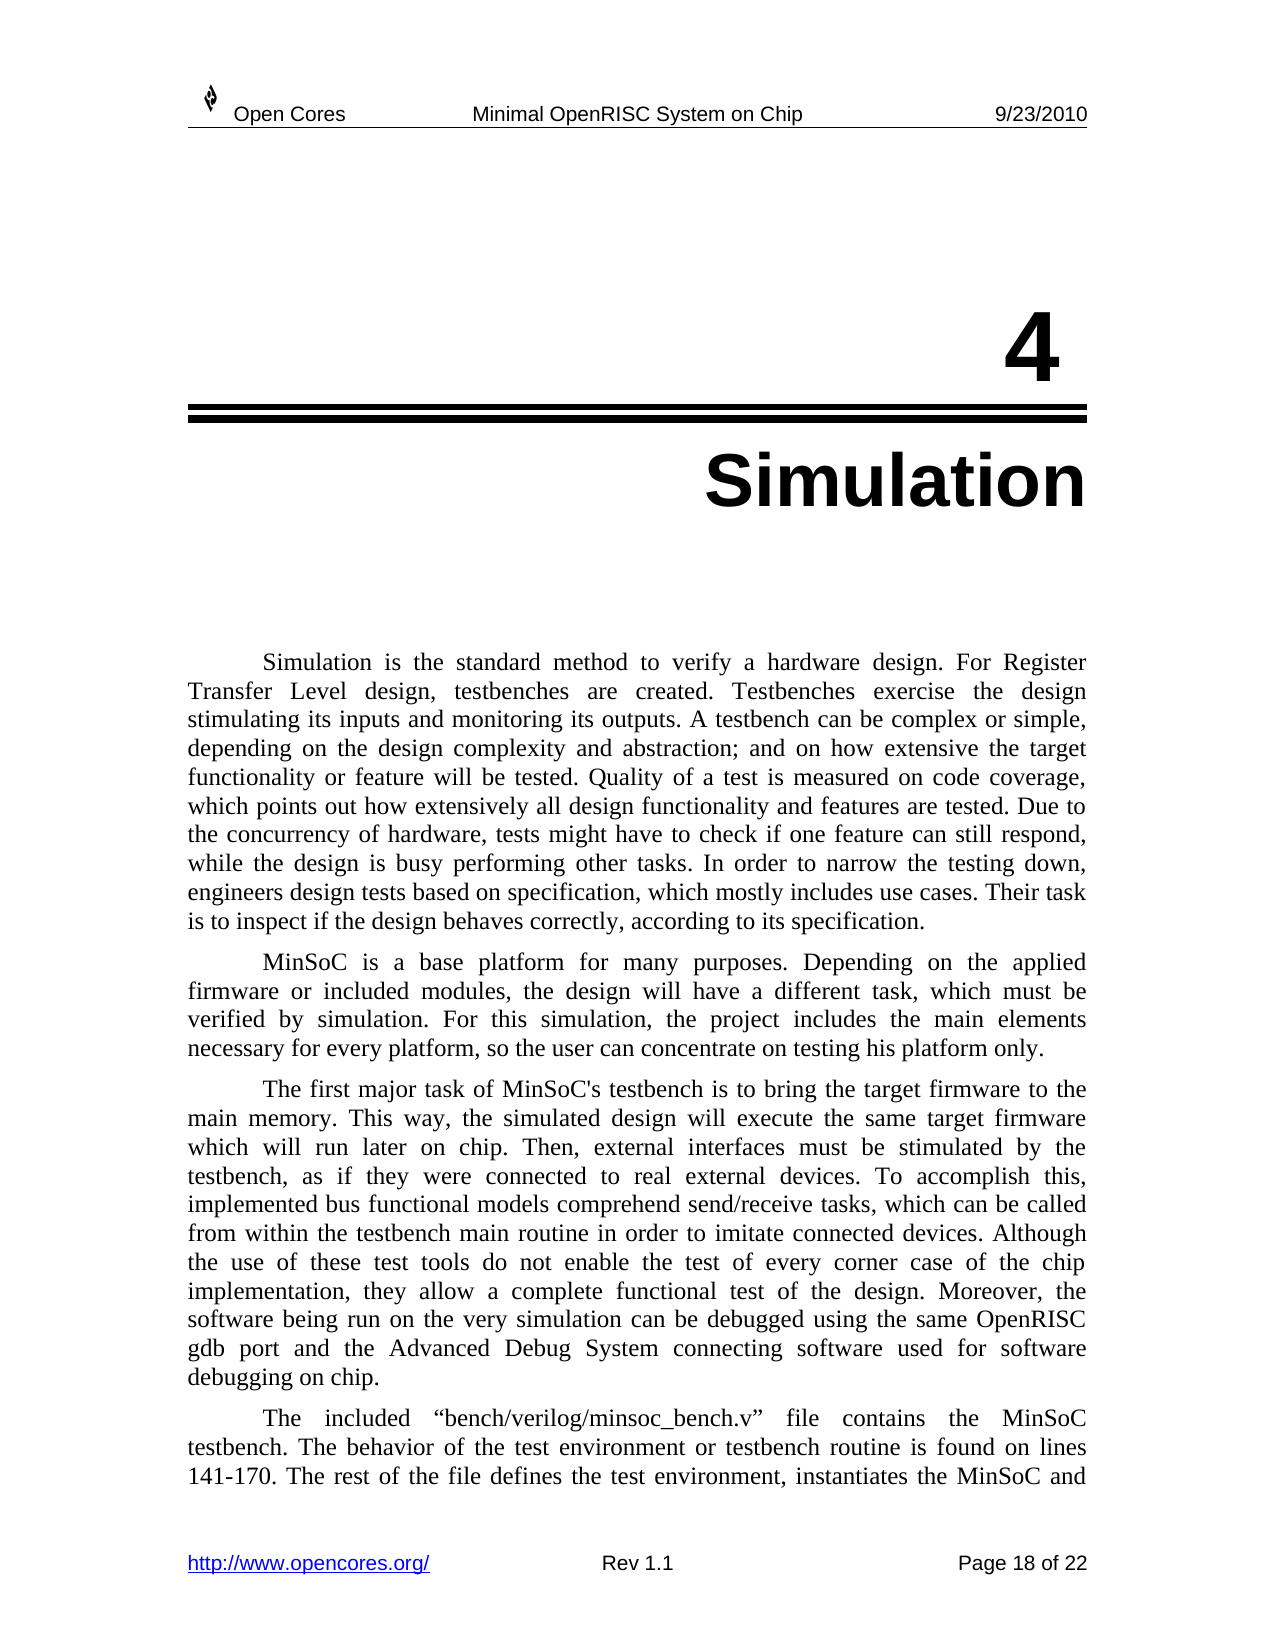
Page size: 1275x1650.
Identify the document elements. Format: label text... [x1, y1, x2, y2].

text The first major task of MinSoC's testbench is to bring the target firmware to the main memory. This way, the simulated design will execute the same target firmware which will run later on chip. Then, external interfaces must be stimulated by the testbench, as if they were connected to real external devices. To accomplish this, implemented bus functional models comprehend send/receive tasks, which can be called from within the testbench main routine in order to imitate connected devices. Although the use of these test tools do not enable the test of every corner case of the chip implementation, they allow a complete functional test of the design. Moreover, the software being run on the very simulation can be debugged using the same OpenRISC gdb port and the Advanced Debug System connecting software used for software debugging on chip. [187, 1074, 1087, 1391]
subtitle Simulation [187, 436, 1087, 522]
text Simulation is the standard method to verify a hardware design. For Register Transfer Level design, testbenches are created. Testbenches exercise the design stimulating its inputs and monitoring its outputs. A testbench can be complex or simple, depending on the design complexity and abstraction; and on how extensive the target functionality or feature will be tested. Quality of a test is measured on code coverage, which points out how extensively all design functionality and features are tested. Due to the concurrency of hardware, tests might have to check if one feature can still respond, while the design is busy performing other tasks. In order to narrow the testing down, engineers design tests based on specification, which mostly includes use cases. Their task is to inspect if the design behaves correctly, according to its specification. [187, 647, 1087, 934]
text MinSoC is a base platform for many purposes. Depending on the applied firmware or included modules, the design will have a different task, which must be verified by simulation. For this simulation, the project includes the main elements necessary for every platform, so the user can concentrate on testing his platform only. [187, 947, 1087, 1062]
text The included “bench/verilog/minsoc_bench.v” file contains the MinSoC testbench. The behavior of the test environment or testbench routine is found on lines 141-170. The rest of the file defines the test environment, instantiates the MinSoC and [187, 1403, 1087, 1489]
